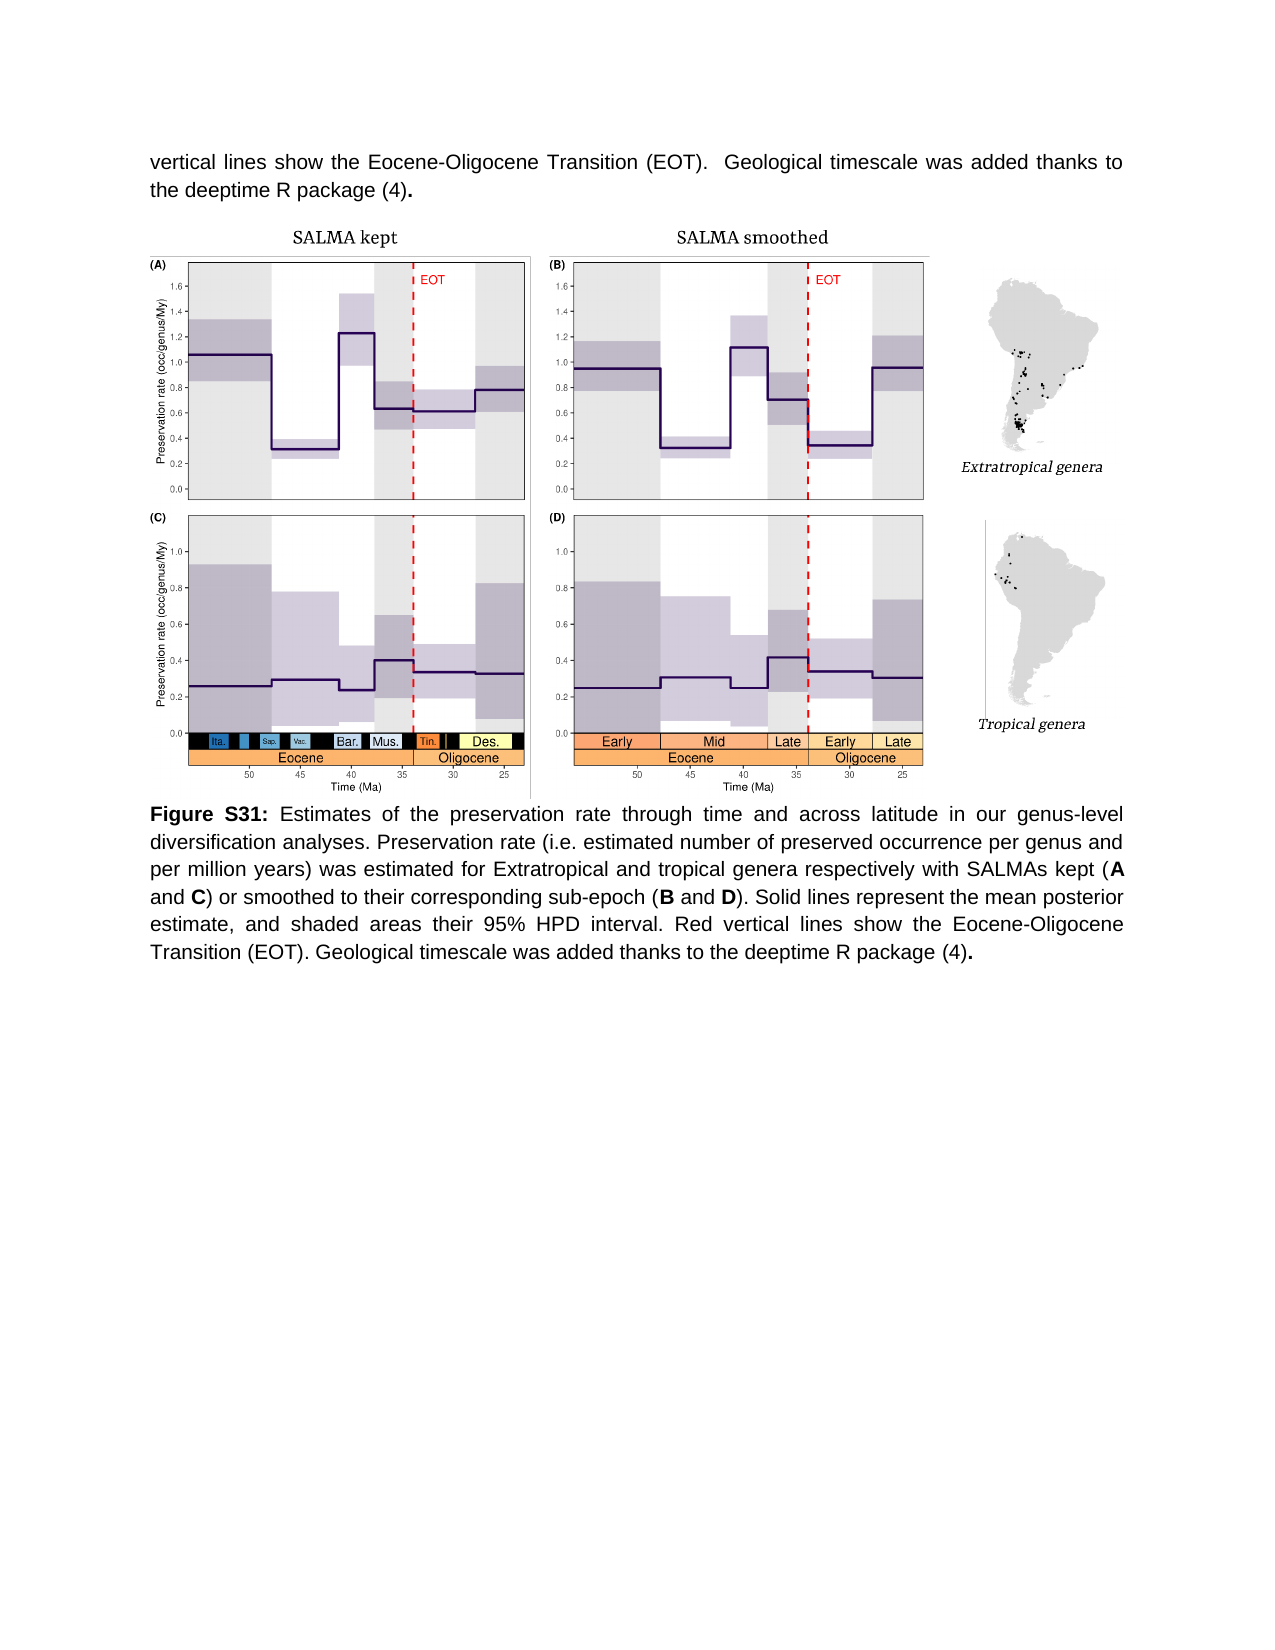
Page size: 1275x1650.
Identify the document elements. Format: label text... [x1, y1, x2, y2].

text Figure S31: Estimates of the preservation rate through time and across latitude in our genus-level diversification analyses. Preservation rate (i.e. estimated number of preserved occurrence per genus and per million years) was estimated for Extratropical and tropical genera respectively with SALMAs kept (A and C) or smoothed to their corresponding sub-epoch (B and D). Solid lines represent the mean posterior estimate, and shaded areas their 95% HPD interval. Red vertical lines show the Eocene-Oligocene Transition (EOT). Geological timescale was added thanks to the deeptime R package (4). [150, 799, 1125, 964]
text vertical lines show the Eocene-Oligocene Transition (EOT). Geological timescale was added thanks to the deeptime R package (4). [150, 150, 1125, 201]
picture [150, 230, 1125, 799]
